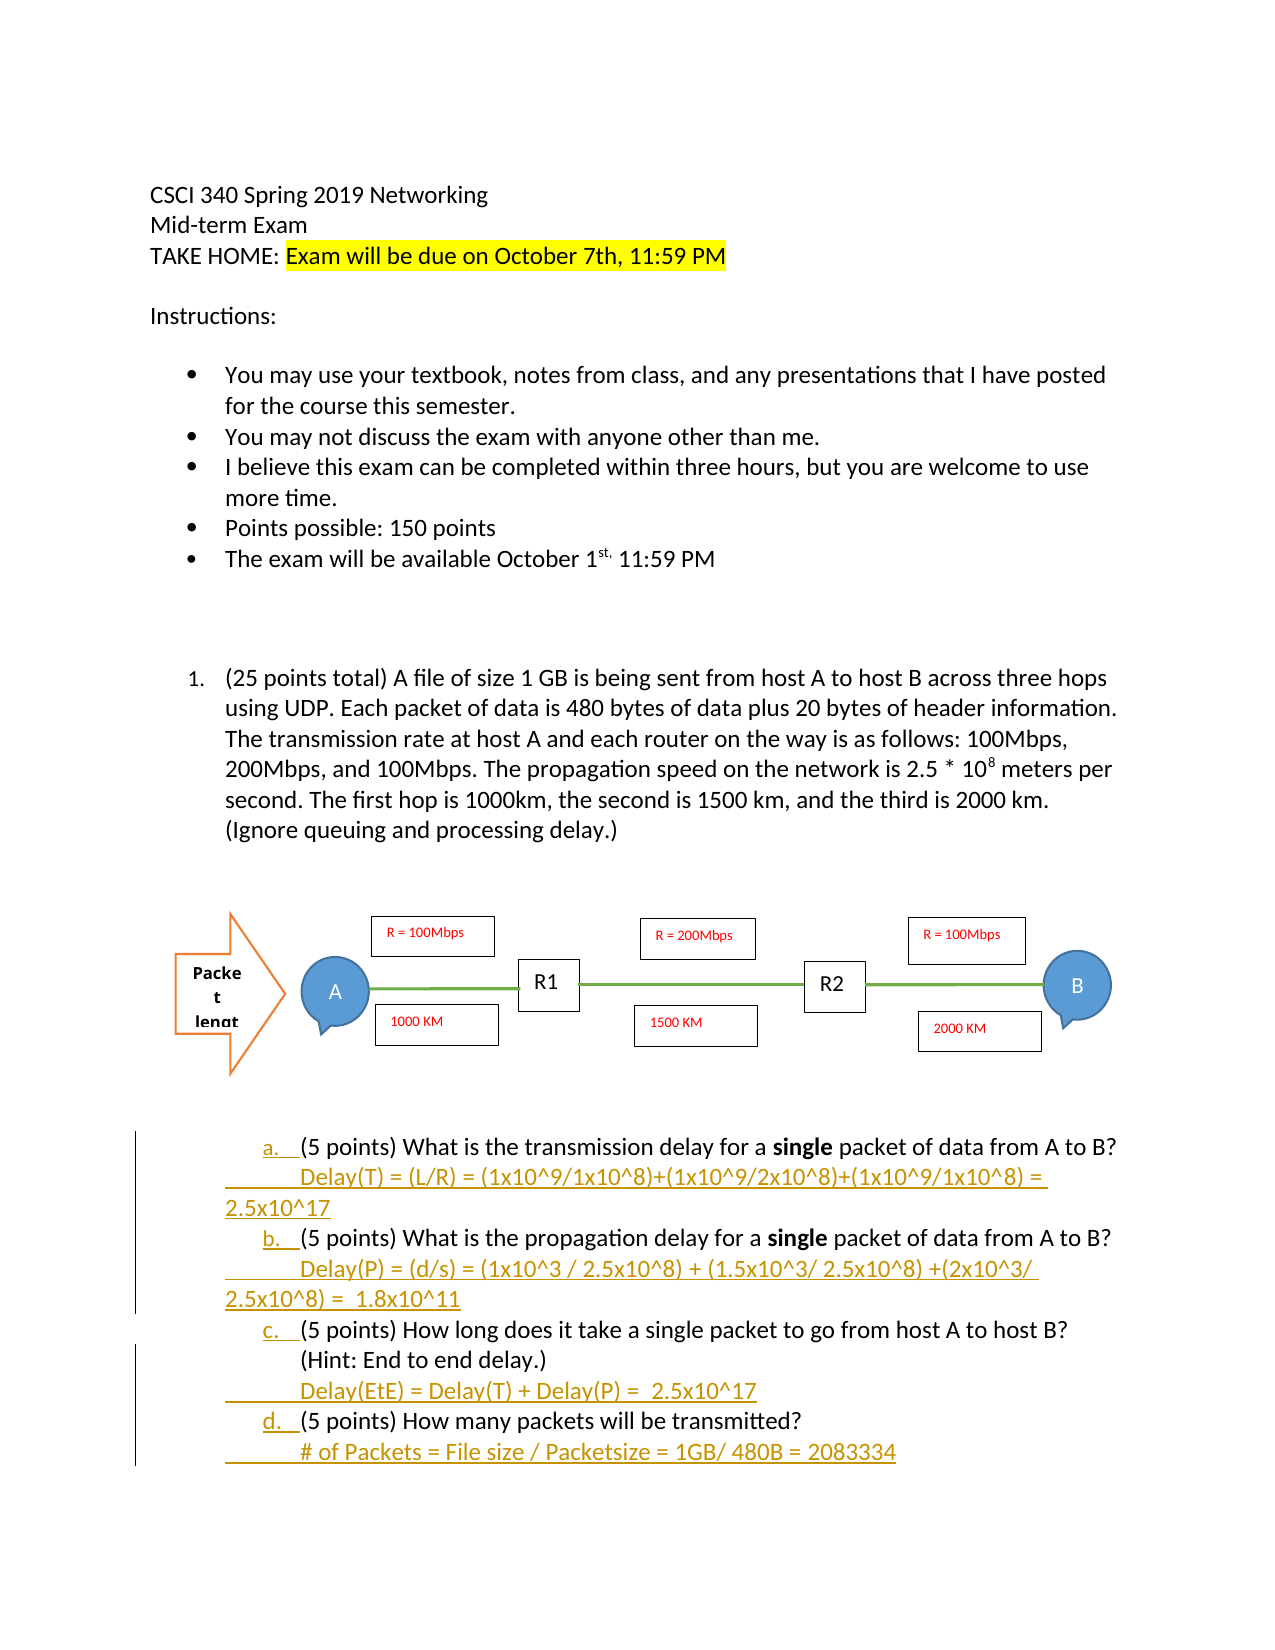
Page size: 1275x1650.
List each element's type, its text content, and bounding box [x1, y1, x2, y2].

list Delay(EtE) = Delay(T) + Delay(P) = 2.5x10^17 [225, 1375, 1125, 1405]
text 2000 KM [933, 1019, 1026, 1037]
text 1500 KM [649, 1013, 743, 1031]
list Points possible: 150 points [187, 512, 1125, 543]
list The exam will be available October 1st, 11:59 PM [187, 543, 1125, 573]
list (5 points) What is the propagation delay for a single packet of data from A to B? [262, 1222, 1125, 1253]
list You may not discuss the exam with anyone other than me. [187, 421, 1125, 451]
text R = 200Mbps [655, 926, 740, 944]
text Packet length L 1 GB [191, 962, 243, 1026]
list # of Packets = File size / Packetsize = 1GB/ 480B = 2083334 [225, 1436, 1125, 1466]
text A [326, 977, 344, 1005]
text R1 [534, 967, 565, 995]
list I believe this exam can be completed within three hours, but you are welcome to use more time. [187, 451, 1125, 512]
text CSCI 340 Spring 2019 Networking Mid-term Exam TAKE HOME: Exam will be due on October 7th, 11:59 PM [150, 179, 1125, 271]
list (5 points) What is the transmission delay for a single packet of data from A to B? [262, 1131, 1125, 1161]
text 1000 KM [390, 1012, 483, 1030]
list Delay(P) = (d/s) = (1x10^3 / 2.5x10^8) + (1.5x10^3/ 2.5x10^8) +(2x10^3/ 2.5x10^8) = 1.8x10^11 [225, 1253, 1125, 1314]
text R2 [819, 969, 851, 997]
list Delay(T) = (L/R) = (1x10^9/1x10^8)+(1x10^9/2x10^8)+(1x10^9/1x10^8) = 2.5x10^17 [225, 1161, 1125, 1222]
list You may use your textbook, notes from class, and any presentations that I have posted for the course this semester. [187, 359, 1125, 421]
text B [1068, 971, 1086, 999]
list (25 points total) A file of size 1 GB is being sent from host A to host B across three hops using UDP. Each packet of data is 480 bytes of data plus 20 bytes of header information. The transmission rate at host A and each router on the way is as follows: 100Mbps, 200Mbps, and 100Mbps. The propagation speed on the network is 2.5 * 108 meters per second. The first hop is 1000km, the second is 1500 km, and the third is 2000 km. (Ignore queuing and processing delay.) [187, 662, 1125, 845]
list (5 points) How many packets will be transmitted? [262, 1405, 1125, 1436]
list (5 points) How long does it take a single packet to go from host A to host B? (Hint: End to end delay.) [262, 1314, 1125, 1375]
text R = 100Mbps [387, 924, 479, 941]
text Instructions: [150, 300, 1125, 330]
text R = 100Mbps [923, 925, 1011, 943]
